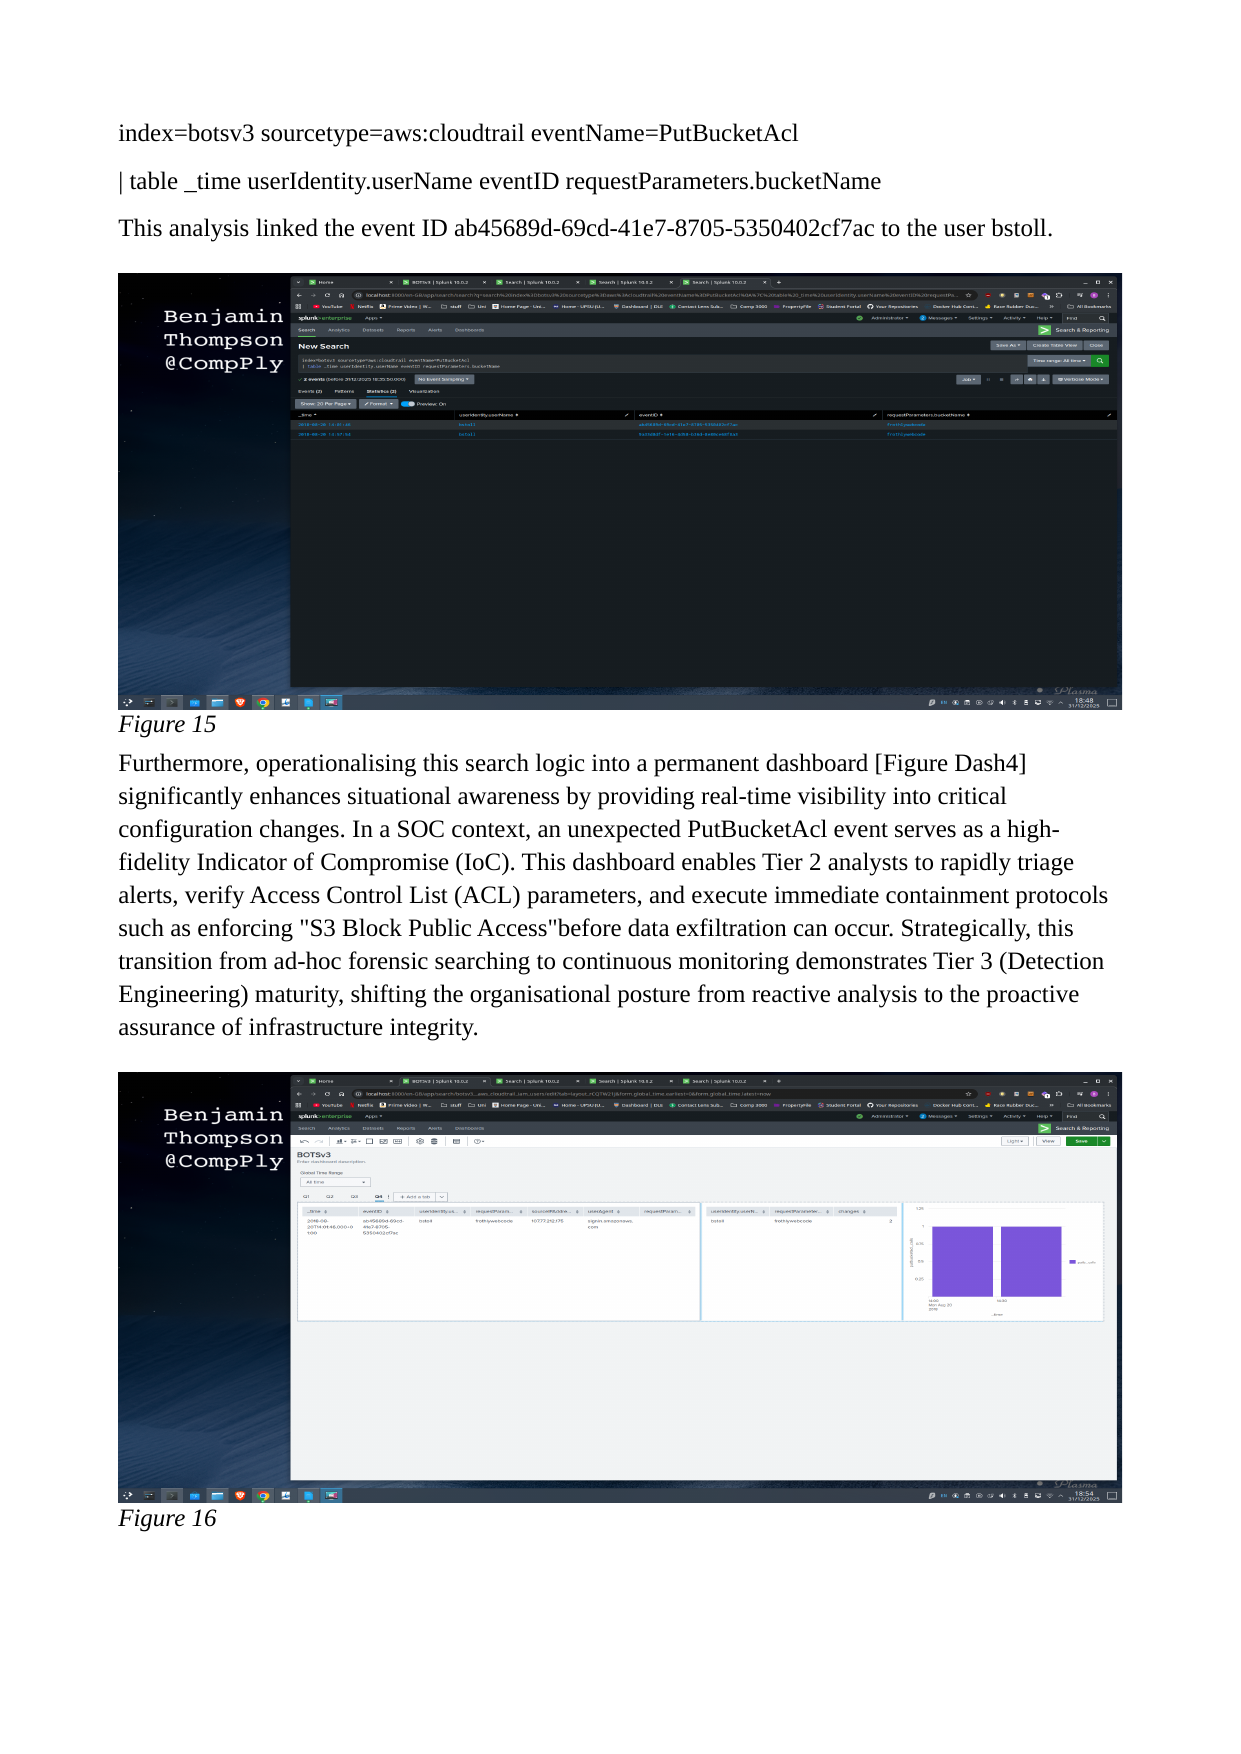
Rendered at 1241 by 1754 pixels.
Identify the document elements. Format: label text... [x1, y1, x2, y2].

text Figure 16 [118, 1503, 1122, 1532]
picture [118, 1072, 1123, 1503]
text Furthermore, operationalising this search logic into a permanent dashboard [Figure Dash4] significantly enhances situational awareness by providing real-time visibility into critical configuration changes. In a SOC context, an unexpected PutBucketAcl event serves as a high-fidelity Indicator of Compromise (IoC). This dashboard enables Tier 2 analysts to rapidly triage alerts, verify Access Control List (ACL) parameters, and execute immediate containment protocols such as enforcing "S3 Block Public Access"before data exfiltration can occur. Strategically, this transition from ad-hoc forensic searching to continuous monitoring demonstrates Tier 3 (Detection Engineering) maturity, shifting the organisational posture from reactive analysis to the proactive assurance of infrastructure integrity. [118, 738, 1122, 1041]
picture [118, 273, 1123, 710]
text | table _time userIdentity.userName eventID requestParameters.bucketName [118, 166, 1122, 194]
text index=botsv3 sourcetype=aws:cloudtrail eventName=PutBucketAcl [118, 118, 1122, 147]
text Figure 15 [118, 710, 1122, 738]
text This analysis linked the event ID ab45689d-69cd-41e7-8705-5350402cf7ac to the user bstoll. [118, 213, 1122, 242]
